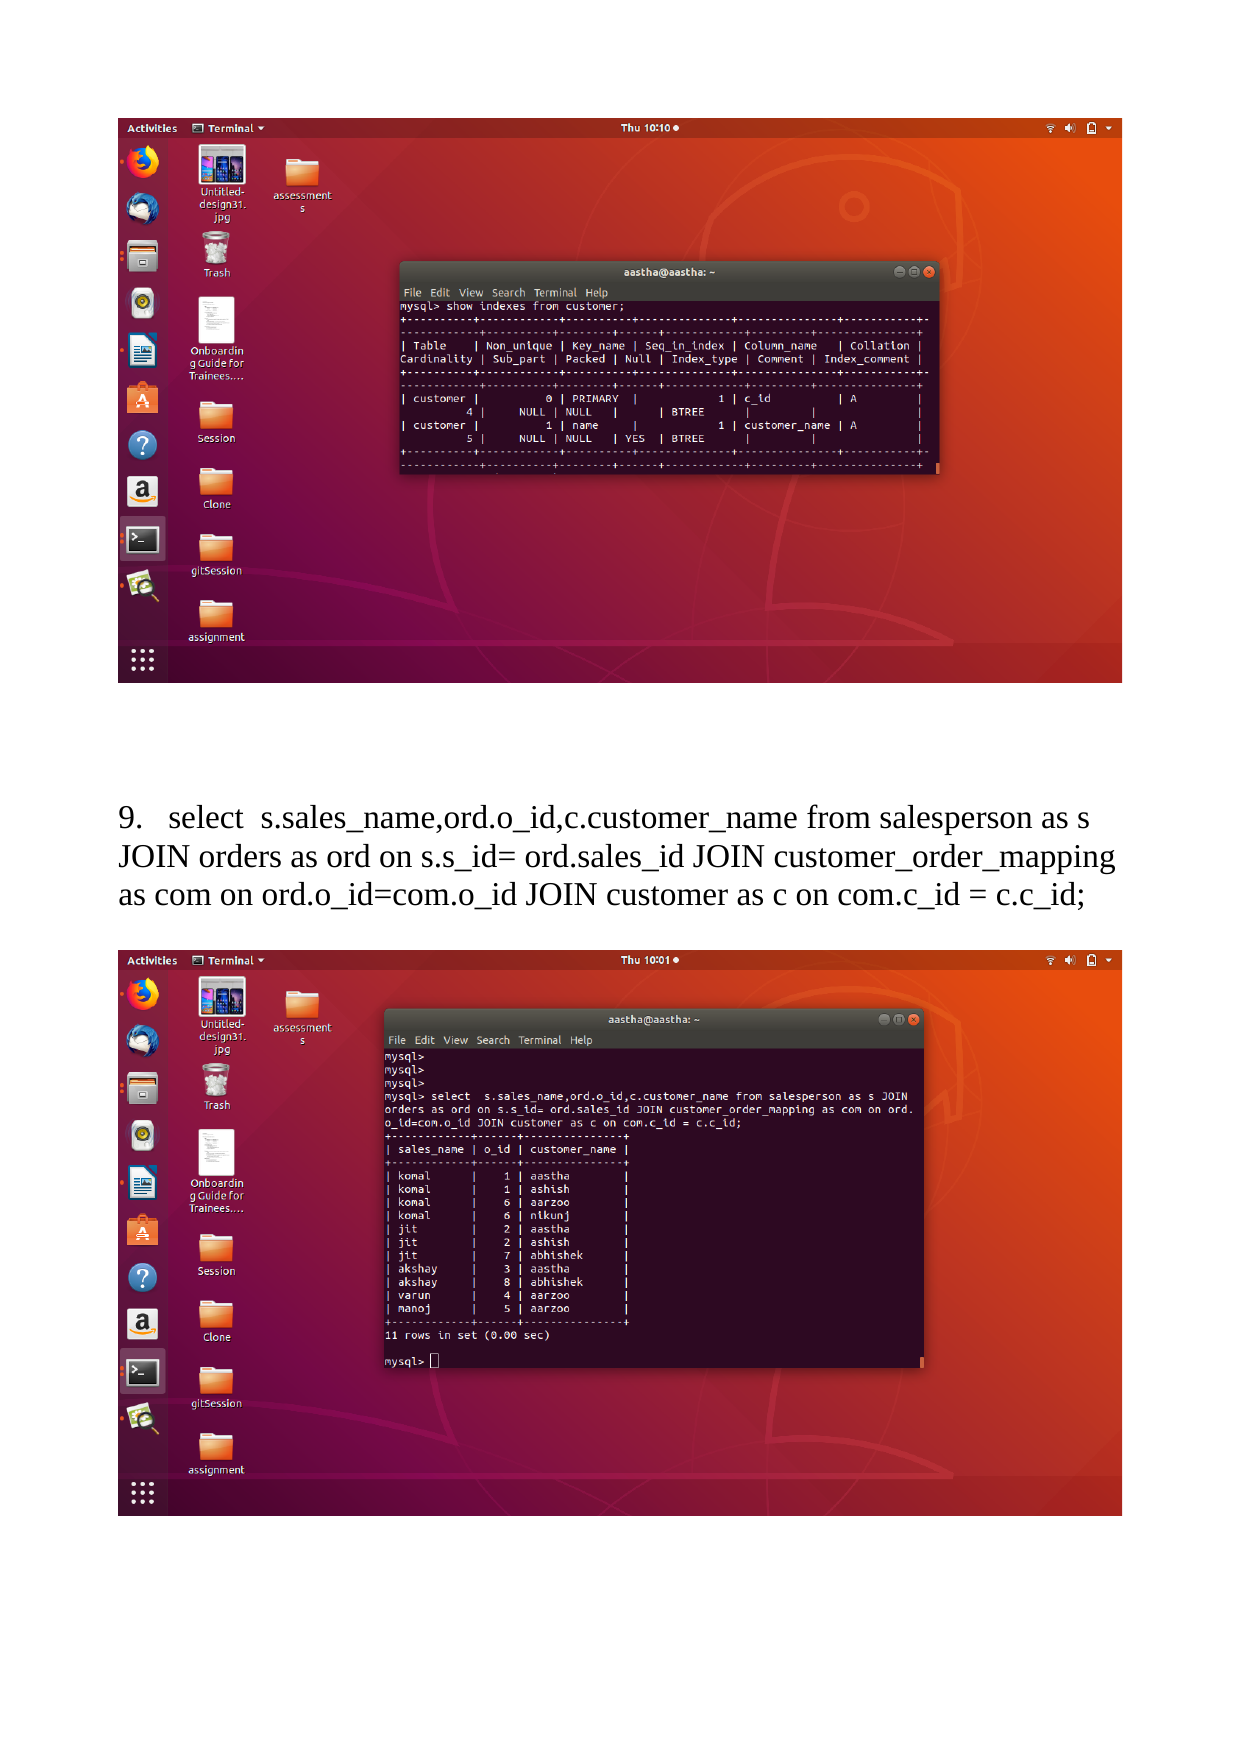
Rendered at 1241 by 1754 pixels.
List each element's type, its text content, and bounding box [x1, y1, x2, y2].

picture [118, 118, 1123, 683]
picture [118, 950, 1123, 1516]
text 9. select s.sales_name,ord.o_id,c.customer_name from salesperson as s JOIN orders as ord on s.s_id= ord.sales_id JOIN customer_order_mapping as com on ord.o_id=com.o_id JOIN customer as c on com.c_id = c.c_id; [118, 797, 1122, 912]
